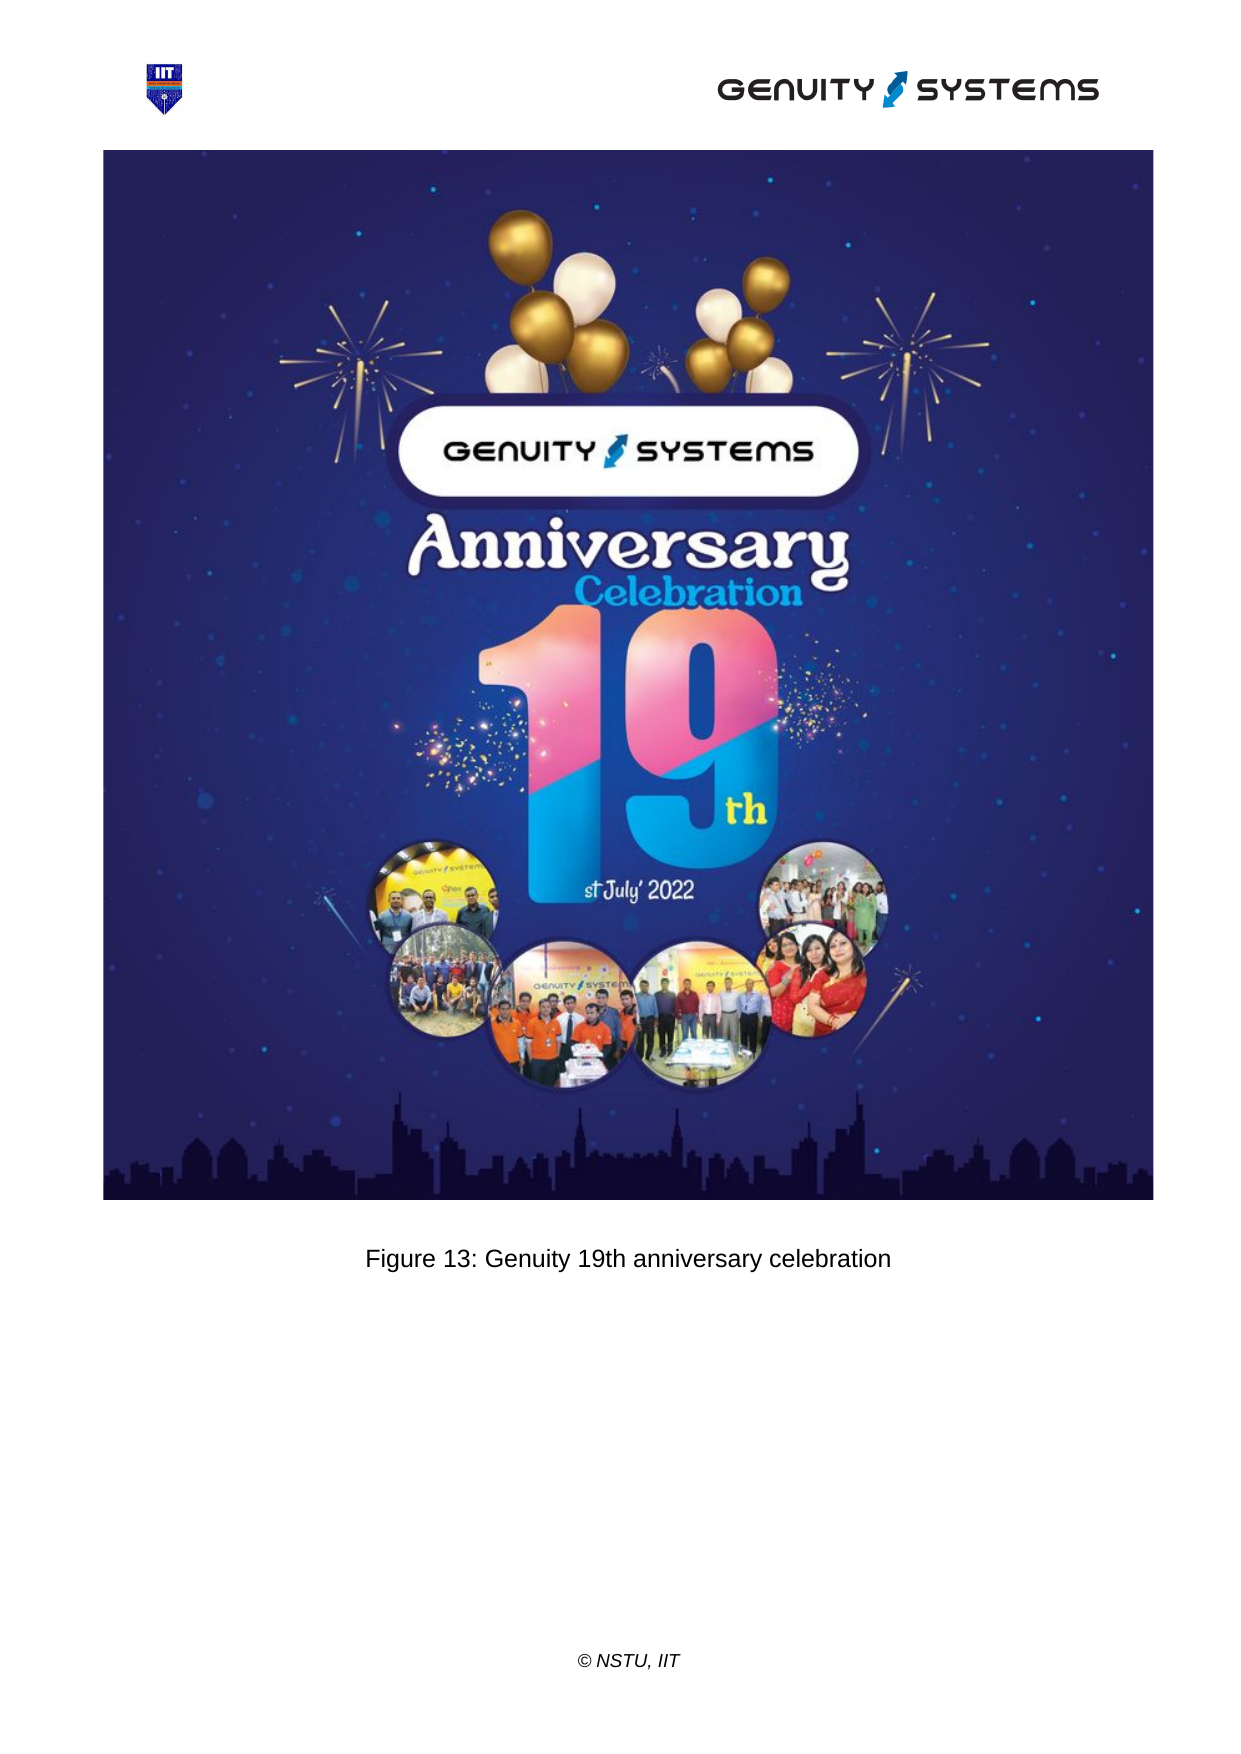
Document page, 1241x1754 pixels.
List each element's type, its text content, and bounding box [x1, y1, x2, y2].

picture [137, 62, 192, 117]
picture [103, 150, 1154, 1200]
picture [714, 70, 1101, 108]
text Figure 13: Genuity 19th anniversary celebration [103, 1244, 1153, 1273]
